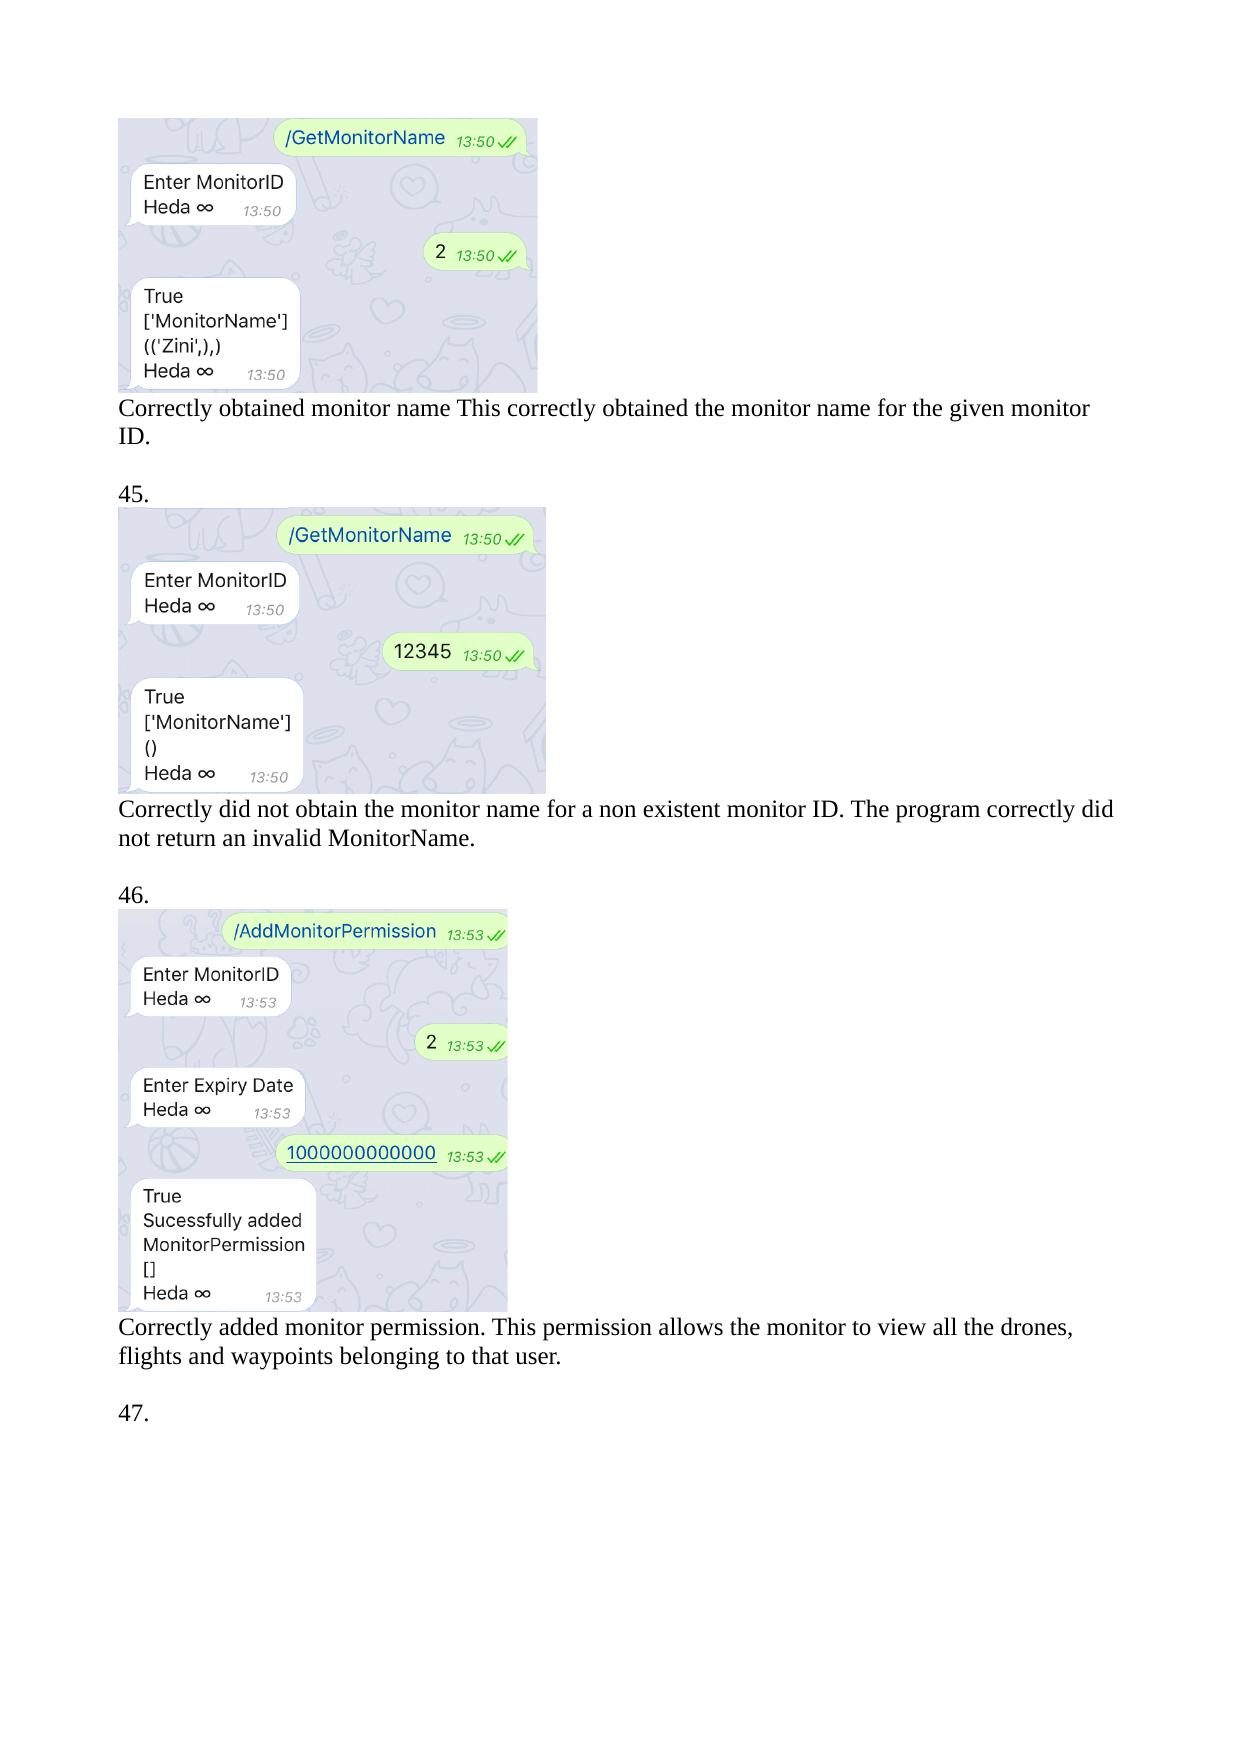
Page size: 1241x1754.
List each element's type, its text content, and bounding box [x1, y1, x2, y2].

text 46. [118, 880, 1122, 909]
picture [118, 909, 508, 1312]
picture [118, 118, 538, 393]
text Correctly did not obtain the monitor name for a non existent monitor ID. The program correctly did not return an invalid MonitorName. [118, 508, 1122, 852]
picture [118, 507, 546, 794]
text Correctly added monitor permission. This permission allows the monitor to view all the drones, flights and waypoints belonging to that user. [118, 909, 1122, 1369]
text 47. [118, 1398, 1122, 1427]
text 45. [118, 479, 1122, 508]
text Correctly obtained monitor name This correctly obtained the monitor name for the given monitor ID. [118, 118, 1122, 450]
